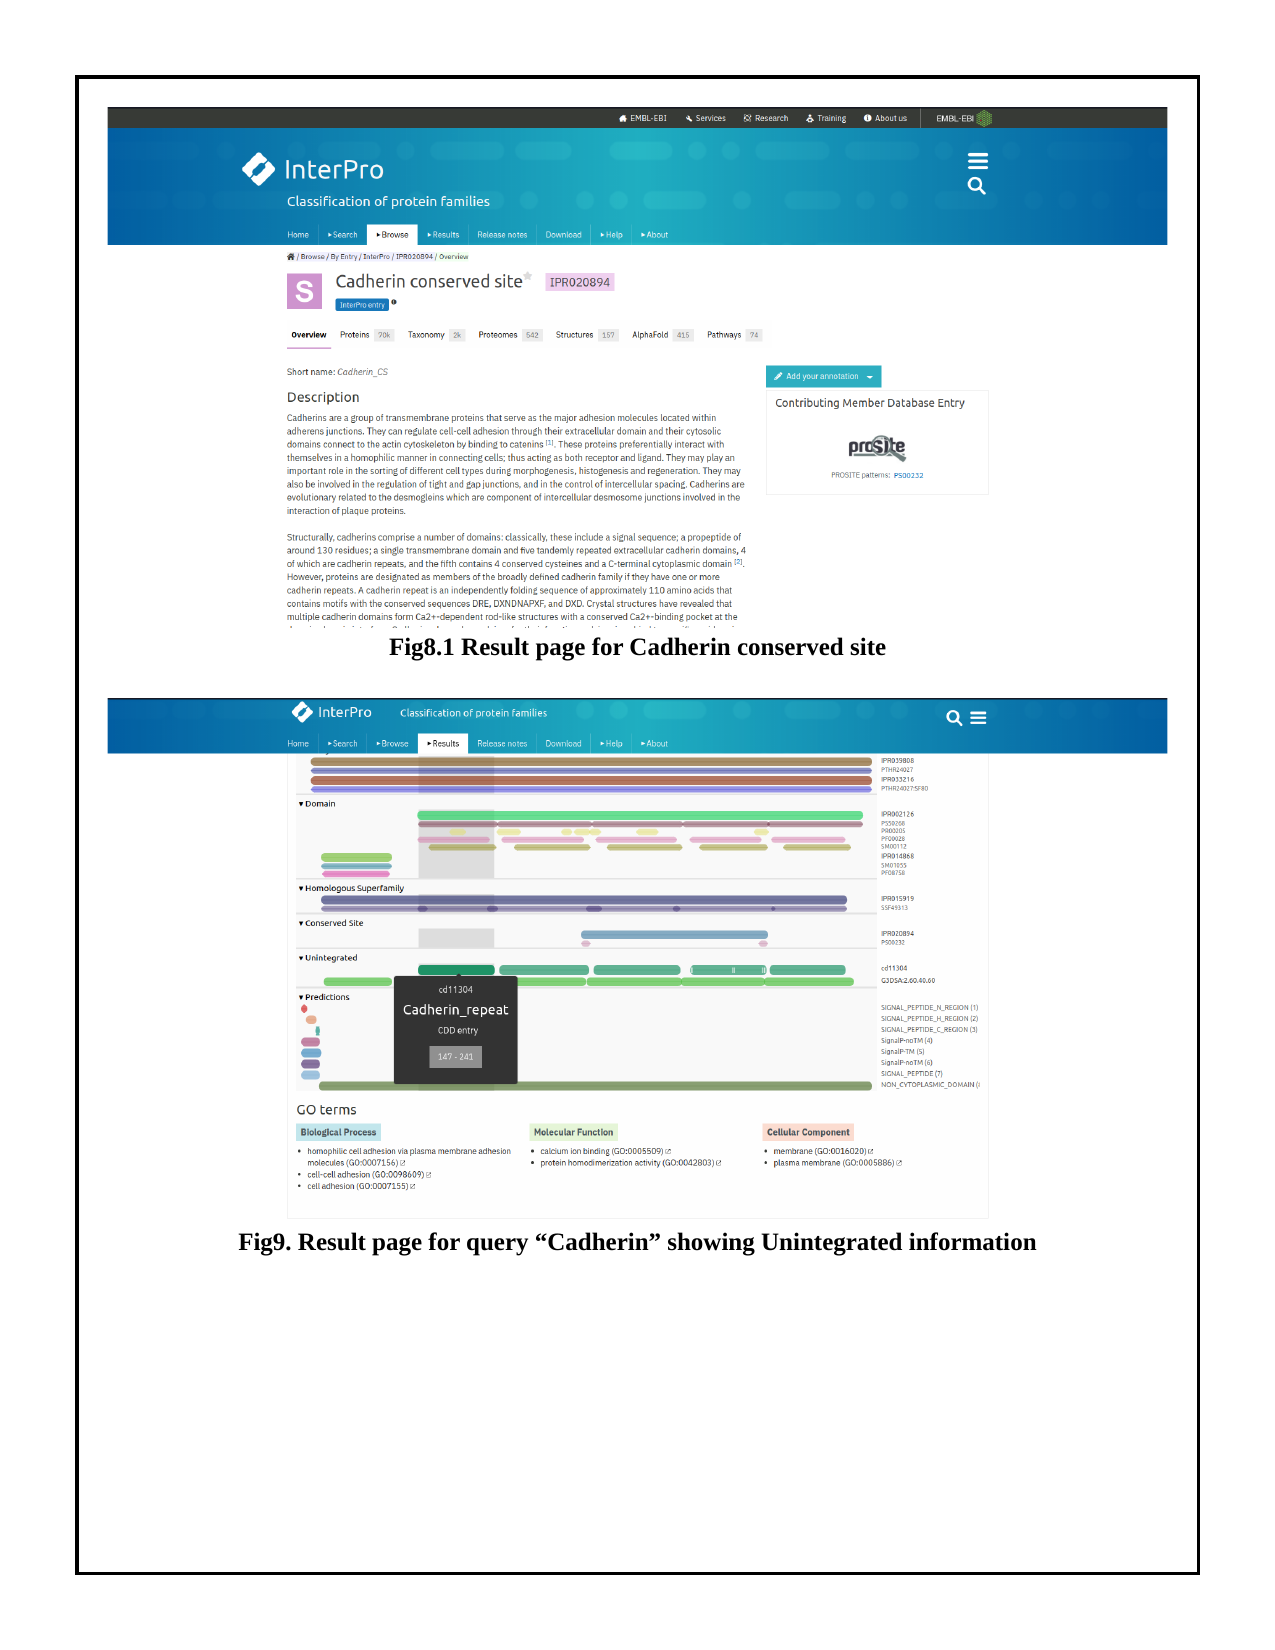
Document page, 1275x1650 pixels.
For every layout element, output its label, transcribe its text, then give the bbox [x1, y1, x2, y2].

picture [107, 698, 1168, 1219]
picture [107, 107, 1168, 628]
text Fig9. Result page for query “Cadherin” showing Unintegrated information [108, 1219, 1167, 1256]
text Fig8.1 Result page for Cadherin conserved site [108, 628, 1167, 661]
